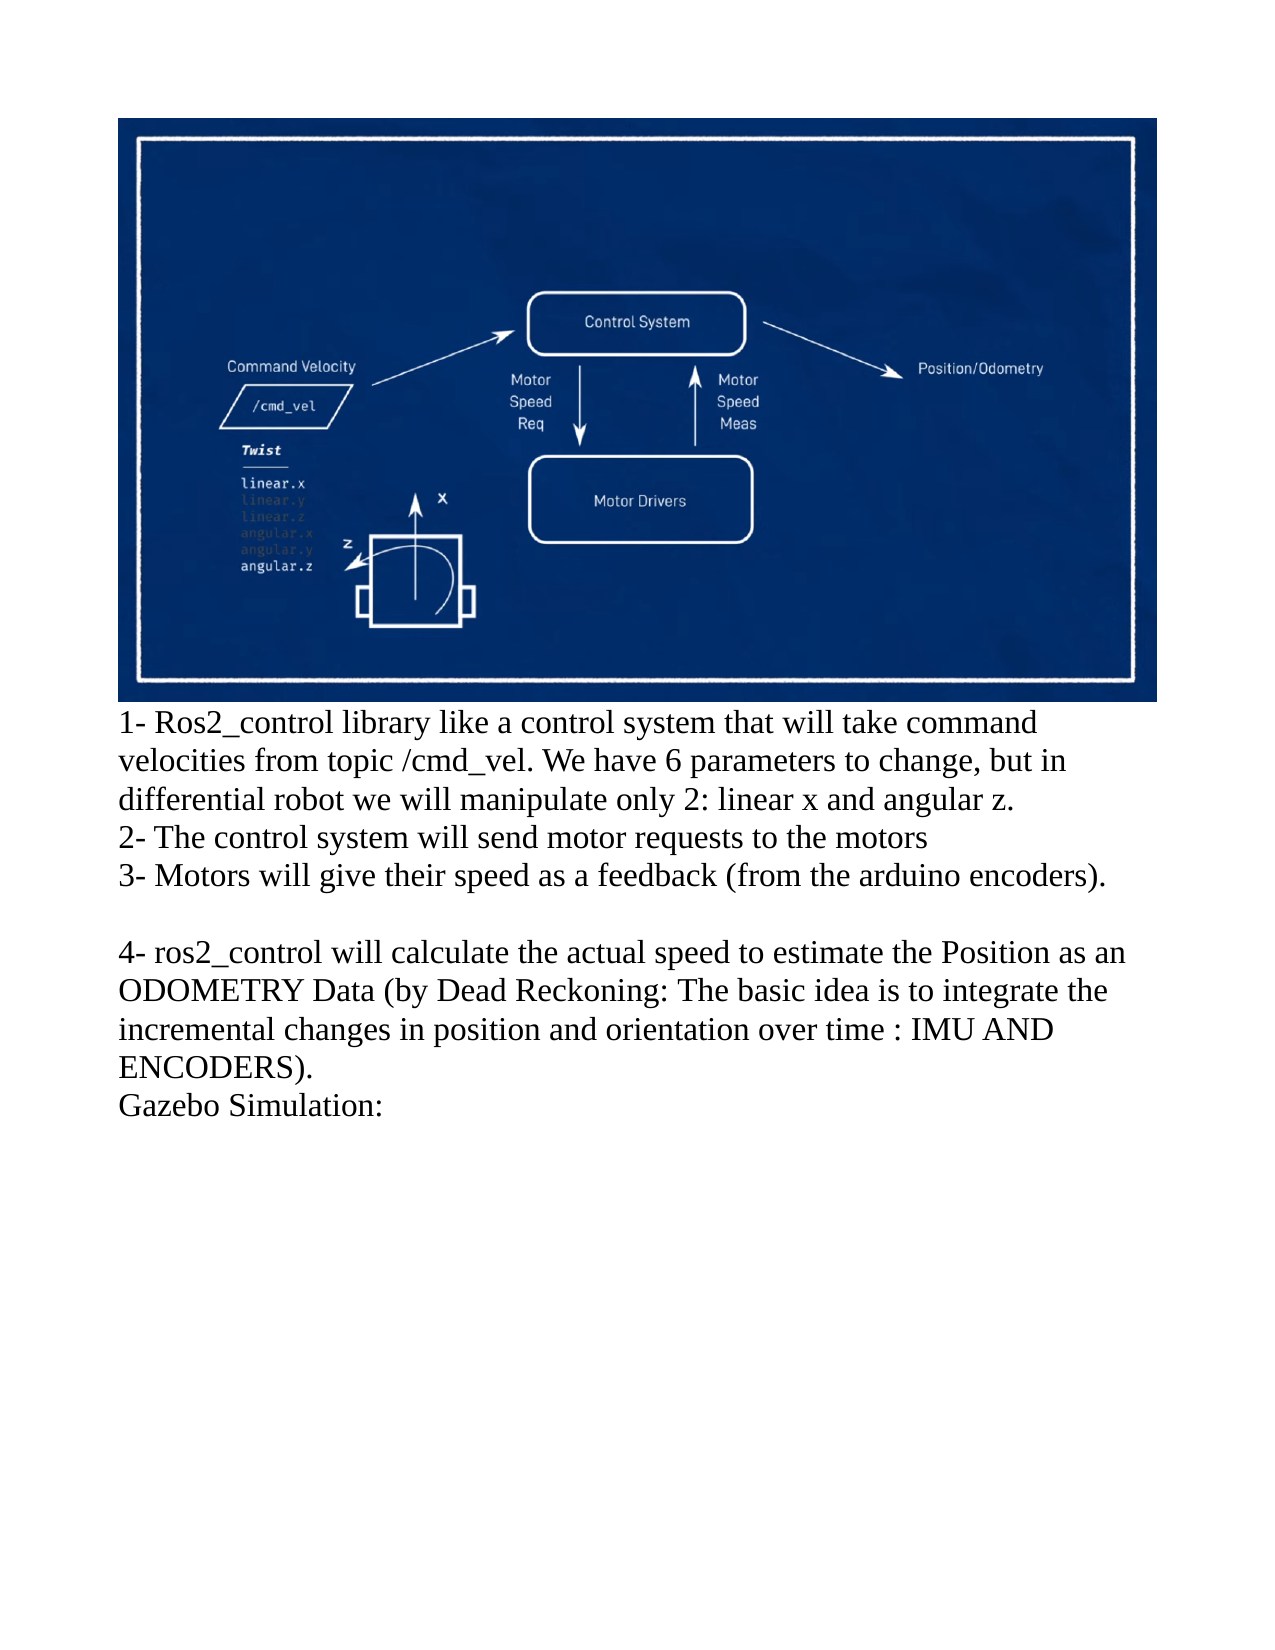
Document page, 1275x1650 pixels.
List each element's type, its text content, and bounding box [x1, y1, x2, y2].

text 3- Motors will give their speed as a feedback (from the arduino encoders). [118, 855, 1157, 894]
text Gazebo Simulation: [118, 1085, 1157, 1124]
text 1- Ros2_control library like a control system that will take command velocities from topic /cmd_vel. We have 6 parameters to change, but in differential robot we will manipulate only 2: linear x and angular z. [118, 702, 1157, 817]
text 2- The control system will send motor requests to the motors [118, 817, 1157, 855]
picture [118, 118, 1157, 702]
text 4- ros2_control will calculate the actual speed to estimate the Position as an ODOMETRY Data (by Dead Reckoning: The basic idea is to integrate the incremental changes in position and orientation over time : IMU AND ENCODERS). [118, 932, 1157, 1085]
